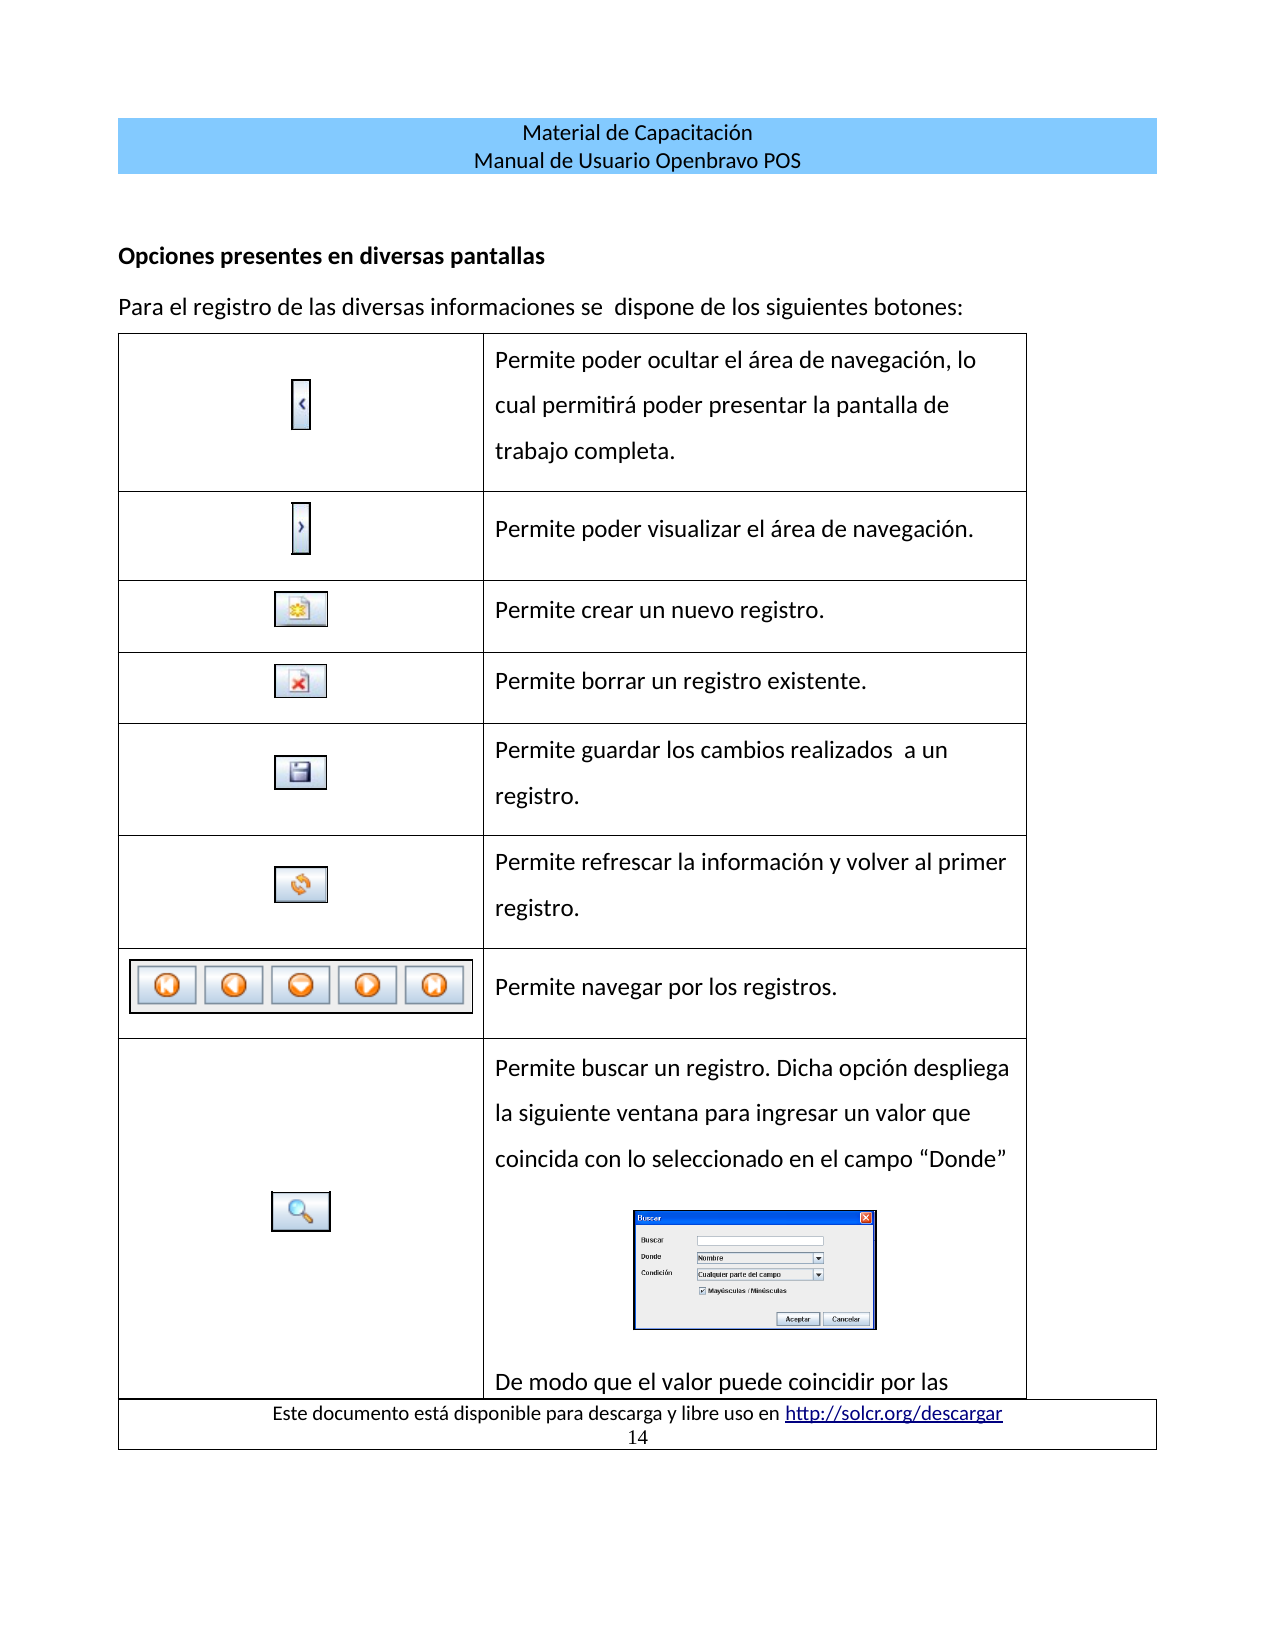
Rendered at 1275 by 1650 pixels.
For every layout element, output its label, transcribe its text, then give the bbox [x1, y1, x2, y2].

table_cell [119, 949, 483, 1038]
table_cell Permite poder visualizar el área de navegación. [484, 492, 1026, 579]
table_cell [119, 724, 483, 835]
table_cell [119, 836, 483, 947]
table_cell Permite navegar por los registros. [484, 949, 1026, 1038]
table_cell [119, 492, 483, 579]
table_header Permite poder ocultar el área de navegación, lo cual permitirá poder presentar la pantalla de trabajo completa. [484, 334, 1026, 491]
table_cell Permite crear un nuevo registro. [484, 581, 1026, 652]
table_cell Permite guardar los cambios realizados a un registro. [484, 724, 1026, 835]
table_cell [119, 581, 483, 652]
table_cell Permite borrar un registro existente. [484, 653, 1026, 723]
text Opciones presentes en diversas pantallas [118, 240, 1157, 271]
text Para el registro de las diversas informaciones se dispone de los siguientes botones: [118, 291, 1157, 322]
table_cell Permite refrescar la información y volver al primer registro. [484, 836, 1026, 947]
table_cell [119, 653, 483, 723]
table_cell [119, 1039, 483, 1398]
table_cell Permite buscar un registro. Dicha opción despliega la siguiente ventana para ingresar un valor que coincida con lo seleccionado en el campo “Donde” De modo que el valor puede coincidir por las [484, 1039, 1026, 1398]
table_header [119, 334, 483, 491]
